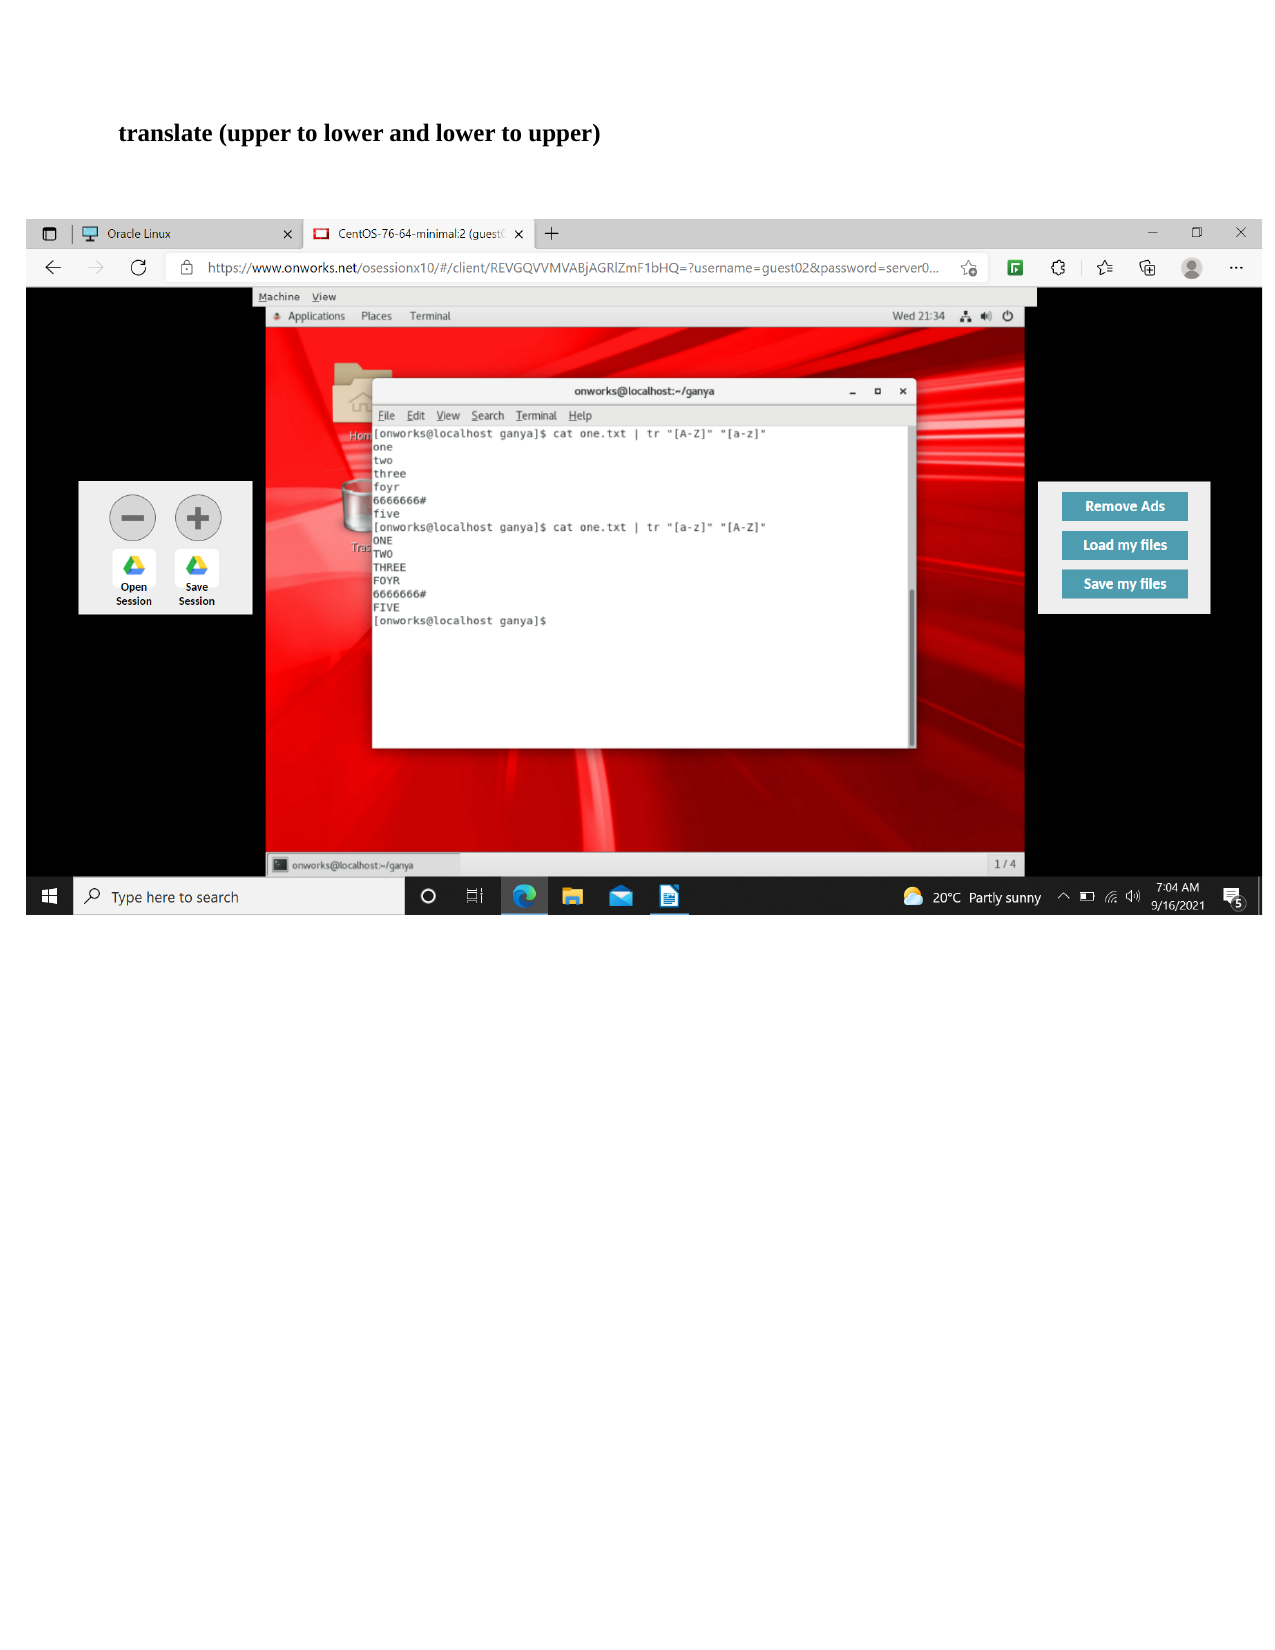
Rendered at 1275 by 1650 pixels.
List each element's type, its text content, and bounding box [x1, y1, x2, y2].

picture [26, 219, 1263, 915]
text translate (upper to lower and lower to upper) [118, 118, 1157, 147]
